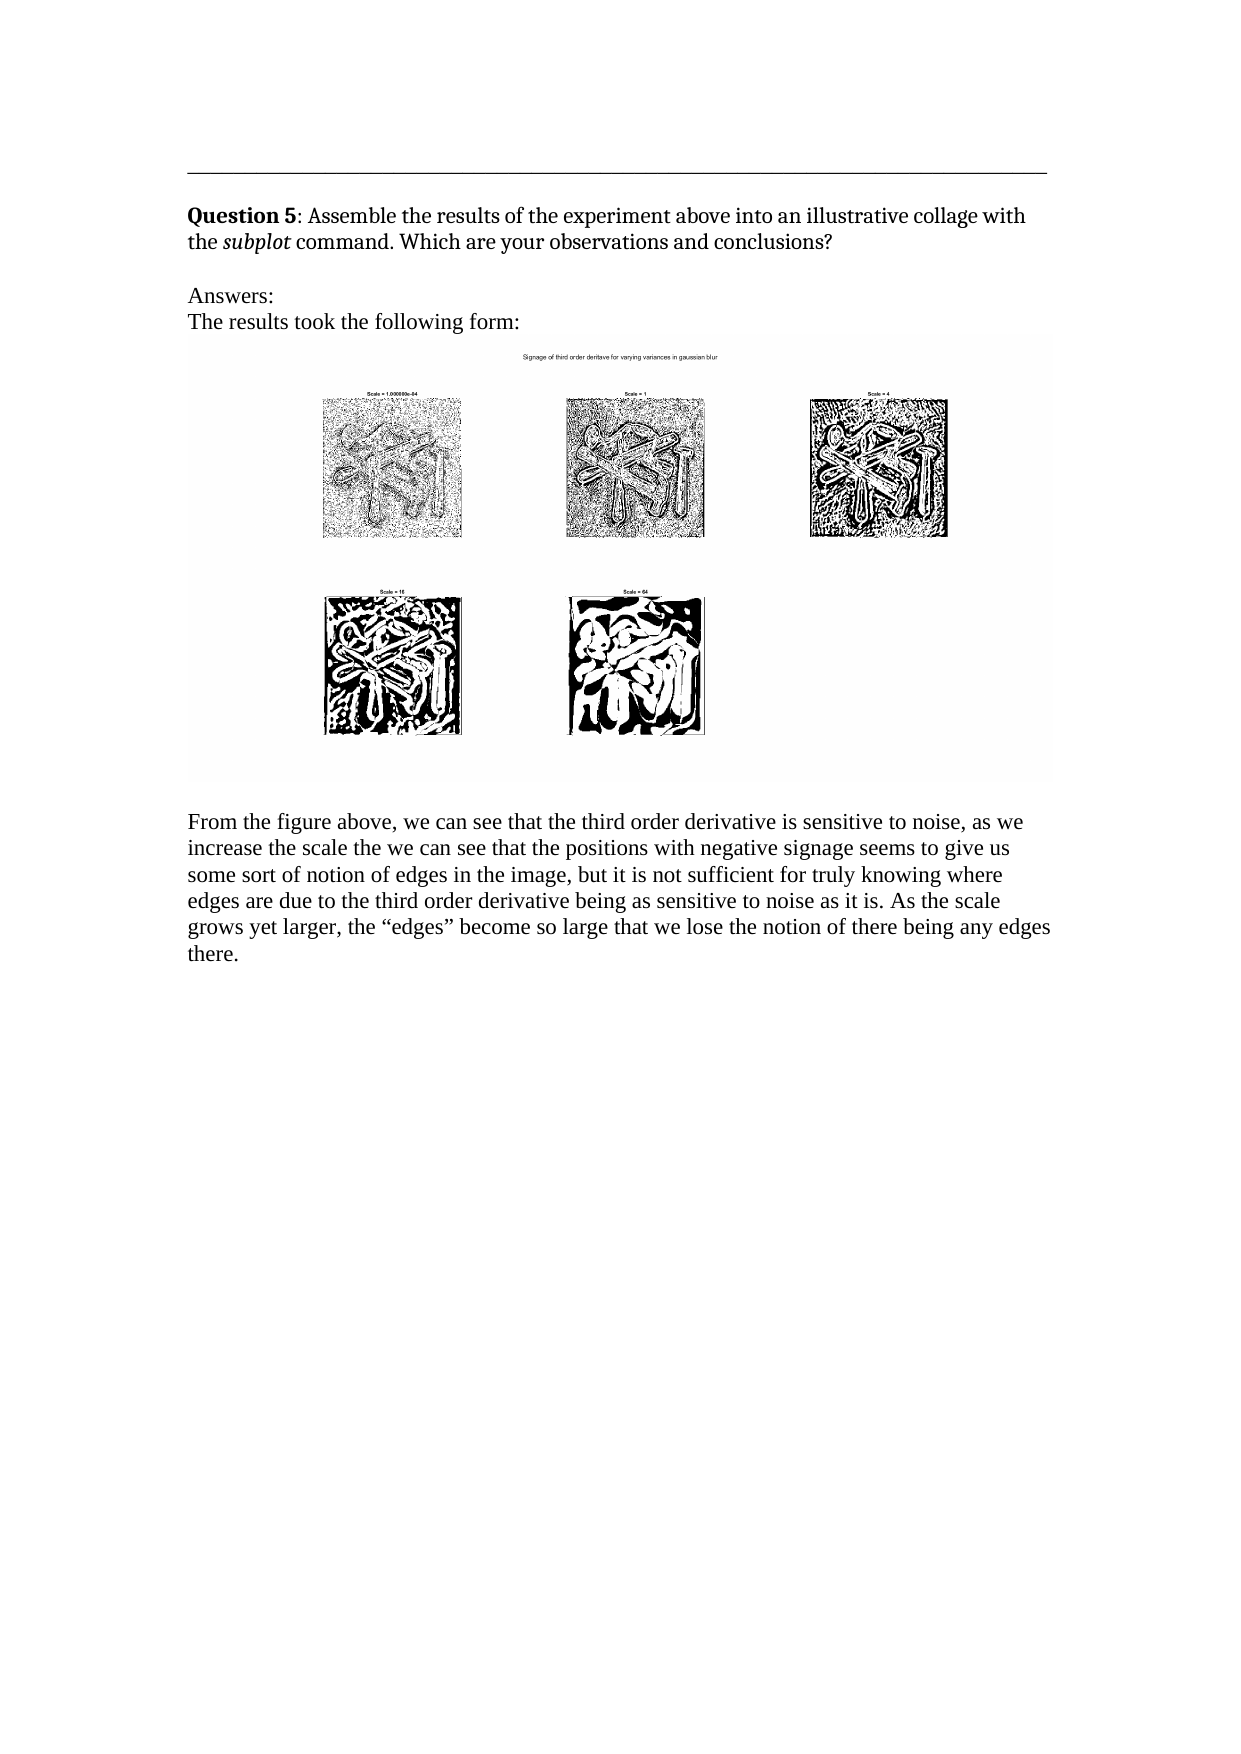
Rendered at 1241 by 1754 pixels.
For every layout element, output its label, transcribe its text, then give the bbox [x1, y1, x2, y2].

text The results took the following form: [187, 308, 1053, 334]
text ___________________________________________________________________________ [187, 150, 1053, 176]
text From the figure above, we can see that the third order derivative is sensitive to noise, as we increase the scale the we can see that the positions with negative signage seems to give us some sort of notion of edges in the image, but it is not sufficient for truly knowing where edges are due to the third order derivative being as sensitive to noise as it is. As the scale grows yet larger, the “edges” become so large that we lose the notion of there being any edges there. [187, 808, 1053, 966]
text Question 5: Assemble the results of the experiment above into an illustrative collage with the subplot command. Which are your observations and conclusions? [187, 203, 1053, 255]
text Answers: [187, 282, 1053, 308]
picture [187, 334, 1053, 782]
